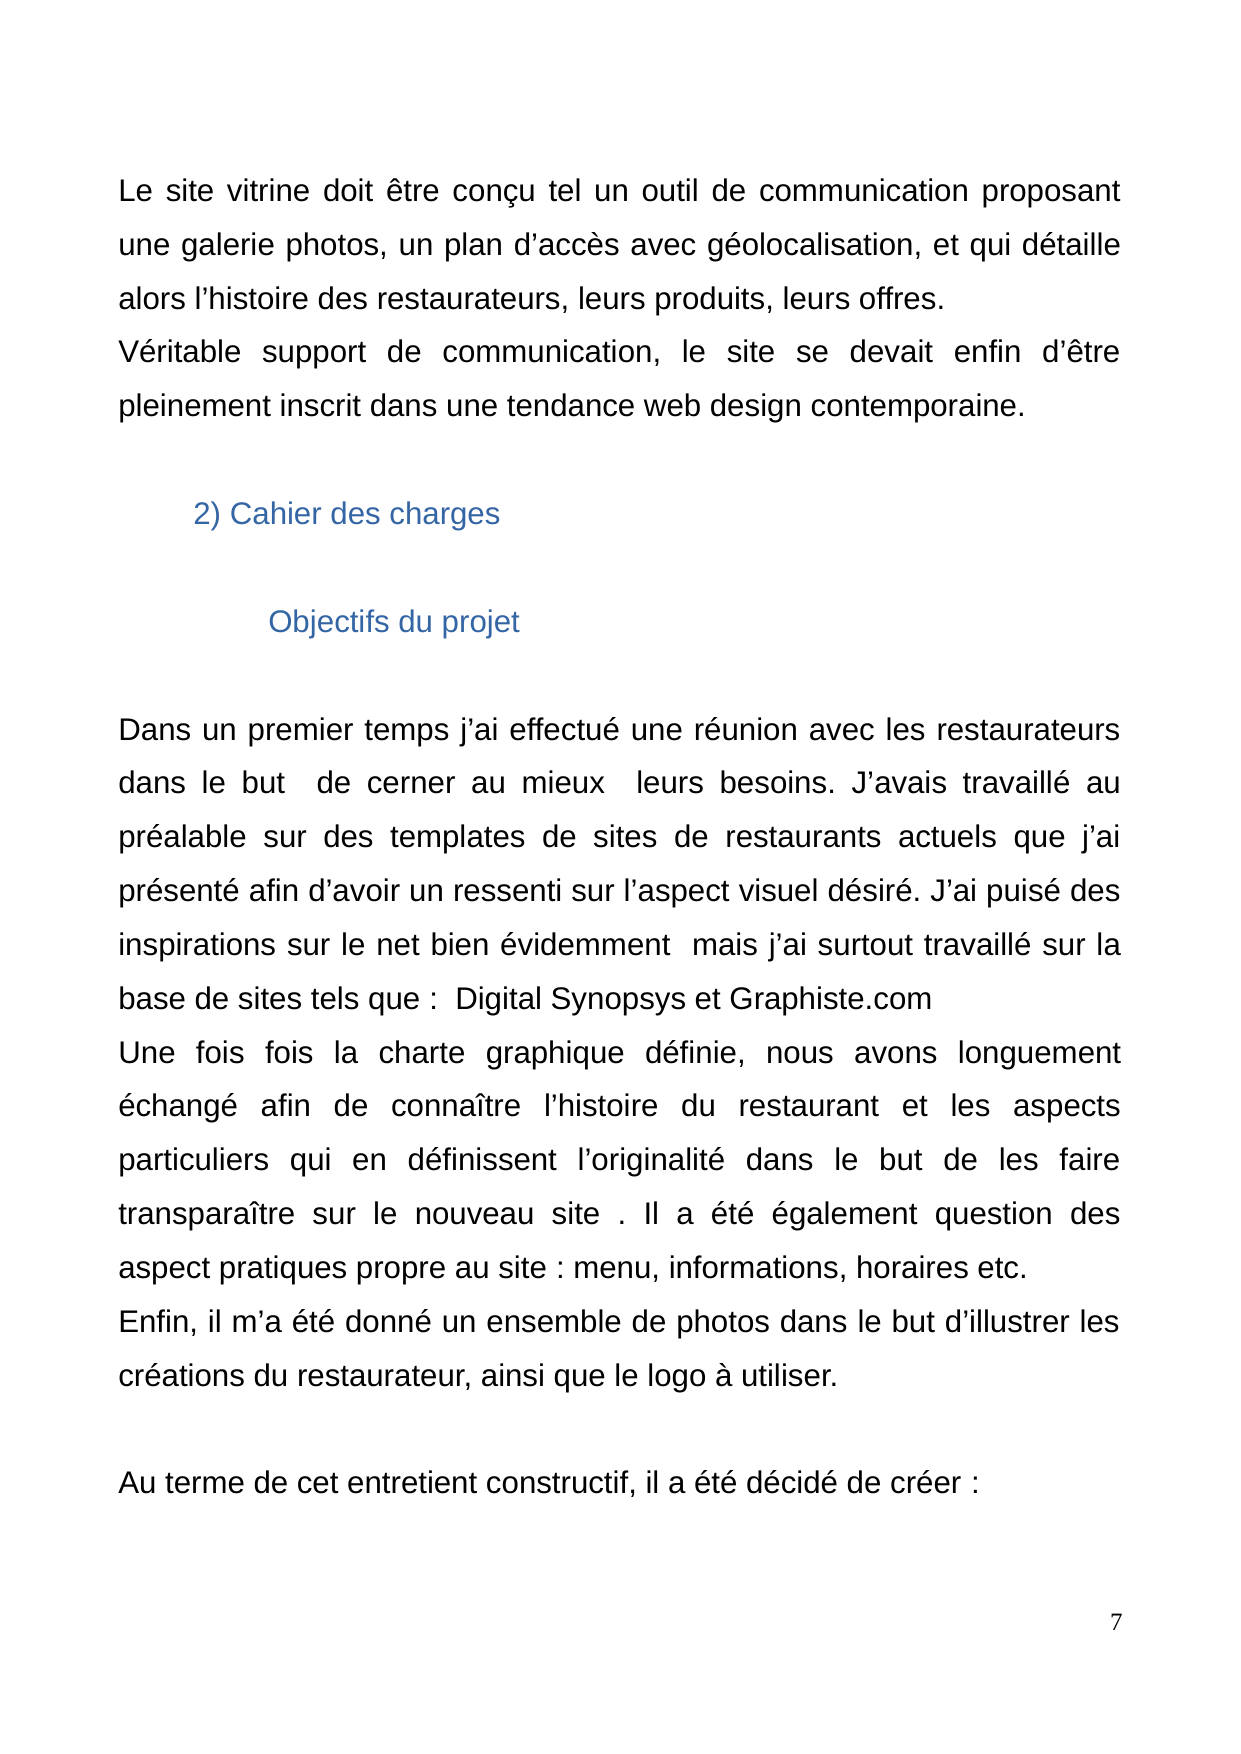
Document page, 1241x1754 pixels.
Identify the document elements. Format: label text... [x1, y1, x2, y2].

text Dans un premier temps j’ai effectué une réunion avec les restaurateurs dans le but de cerner au mieux leurs besoins. J’avais travaillé au préalable sur des templates de sites de restaurants actuels que j’ai présenté afin d’avoir un ressenti sur l’aspect visuel désiré. J’ai puisé des inspirations sur le net bien évidemment mais j’ai surtout travaillé sur la base de sites tels que : Digital Synopsys et Graphiste.com [118, 711, 1122, 1016]
text Véritable support de communication, le site se devait enfin d’être pleinement inscrit dans une tendance web design contemporaine. [118, 333, 1122, 423]
text Le site vitrine doit être conçu tel un outil de communication proposant une galerie photos, un plan d’accès avec géolocalisation, et qui détaille alors l’histoire des restaurateurs, leurs produits, leurs offres. [118, 172, 1122, 316]
text Enfin, il m’a été donné un ensemble de photos dans le but d’illustrer les créations du restaurateur, ainsi que le logo à utiliser. [118, 1303, 1122, 1393]
text Objectifs du projet [118, 603, 1122, 639]
text Au terme de cet entretient constructif, il a été décidé de créer : [118, 1464, 1122, 1500]
text Une fois fois la charte graphique définie, nous avons longuement échangé afin de connaître l’histoire du restaurant et les aspects particuliers qui en définissent l’originalité dans le but de les faire transparaître sur le nouveau site . Il a été également question des aspect pratiques propre au site : menu, informations, horaires etc. [118, 1034, 1122, 1285]
text 2) Cahier des charges [118, 495, 1122, 531]
